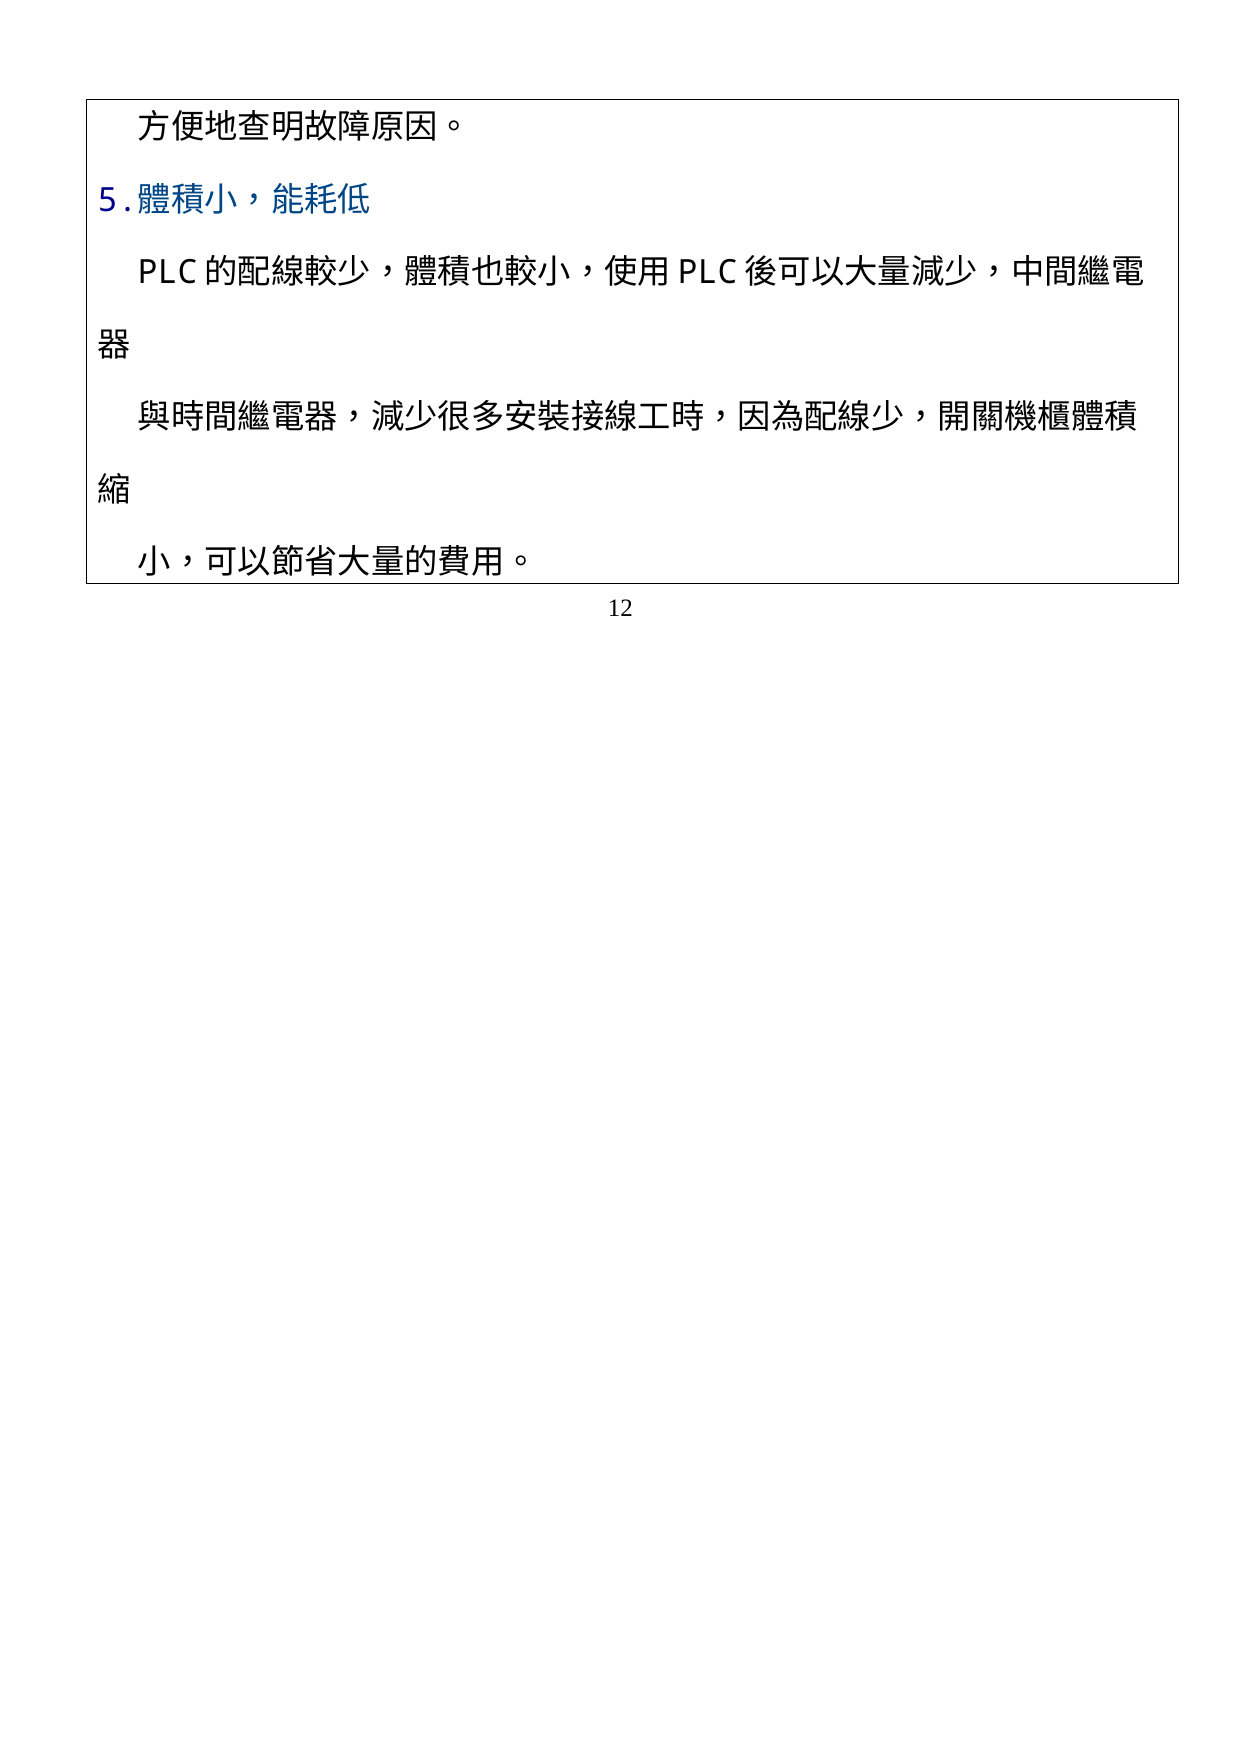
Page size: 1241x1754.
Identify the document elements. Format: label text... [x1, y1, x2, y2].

text 8 [75, 584, 1165, 621]
table_header 方便地查明故障原因。 5.體積小，能耗低 PLC的配線較少，體積也較小，使用PLC後可以大量減少，中間繼電器 與時間繼電器，減少很多安裝接線工時，因為配線少，開關機櫃體積縮 小，可以節省大量的費用。 [87, 100, 1178, 583]
